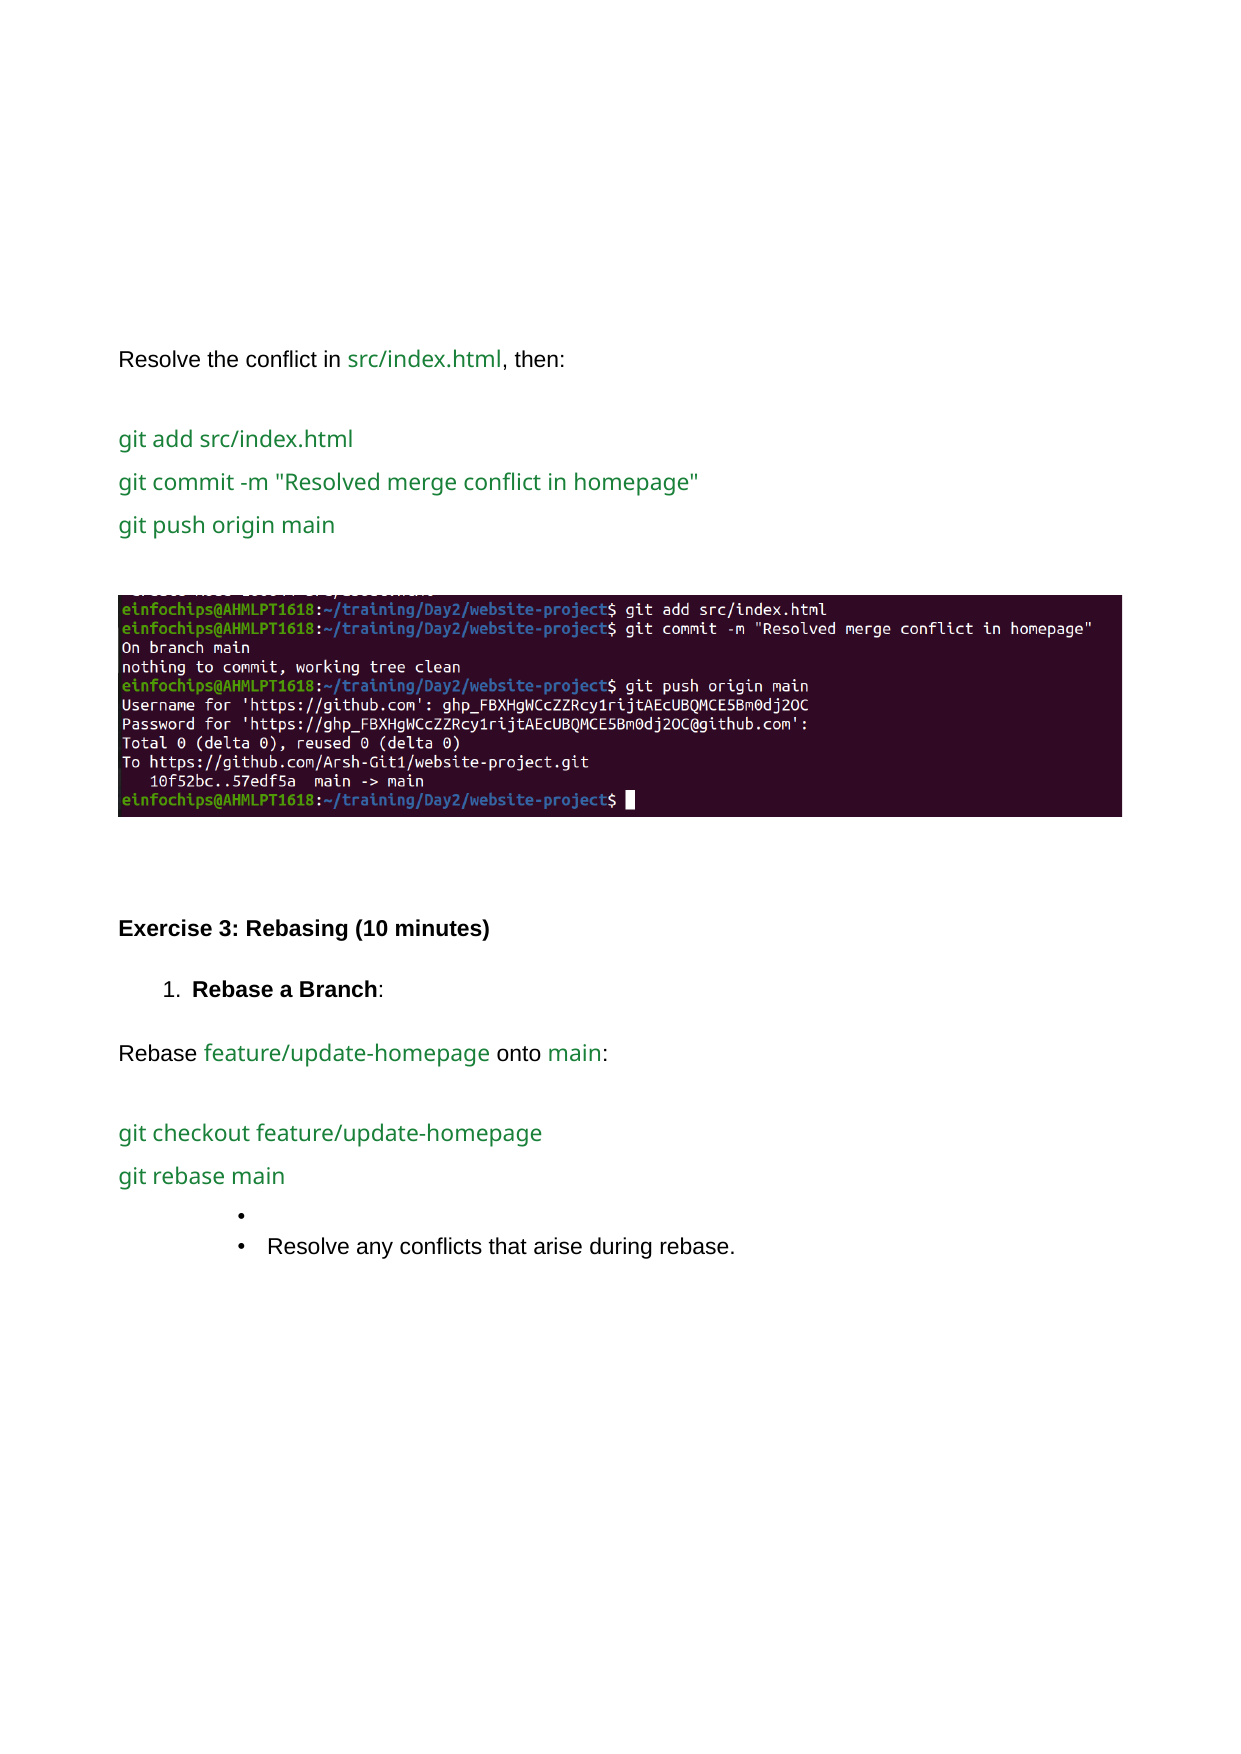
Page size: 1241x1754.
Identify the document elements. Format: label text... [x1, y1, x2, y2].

text git rebase main [118, 1160, 1122, 1191]
list Resolve any conflicts that arise during rebase. [237, 1233, 1122, 1259]
text Rebase feature/update-homepage onto main: git checkout feature/update-homepage [118, 1037, 1122, 1148]
text Resolve the conflict in src/index.html, then: git add src/index.html [118, 343, 1122, 454]
picture [118, 595, 1123, 817]
subtitle Exercise 3: Rebasing (10 minutes) [118, 914, 1122, 941]
list Rebase a Branch: [162, 976, 1122, 1002]
text git push origin main [118, 509, 1122, 540]
text git commit -m "Resolved merge conflict in homepage" [118, 466, 1122, 497]
